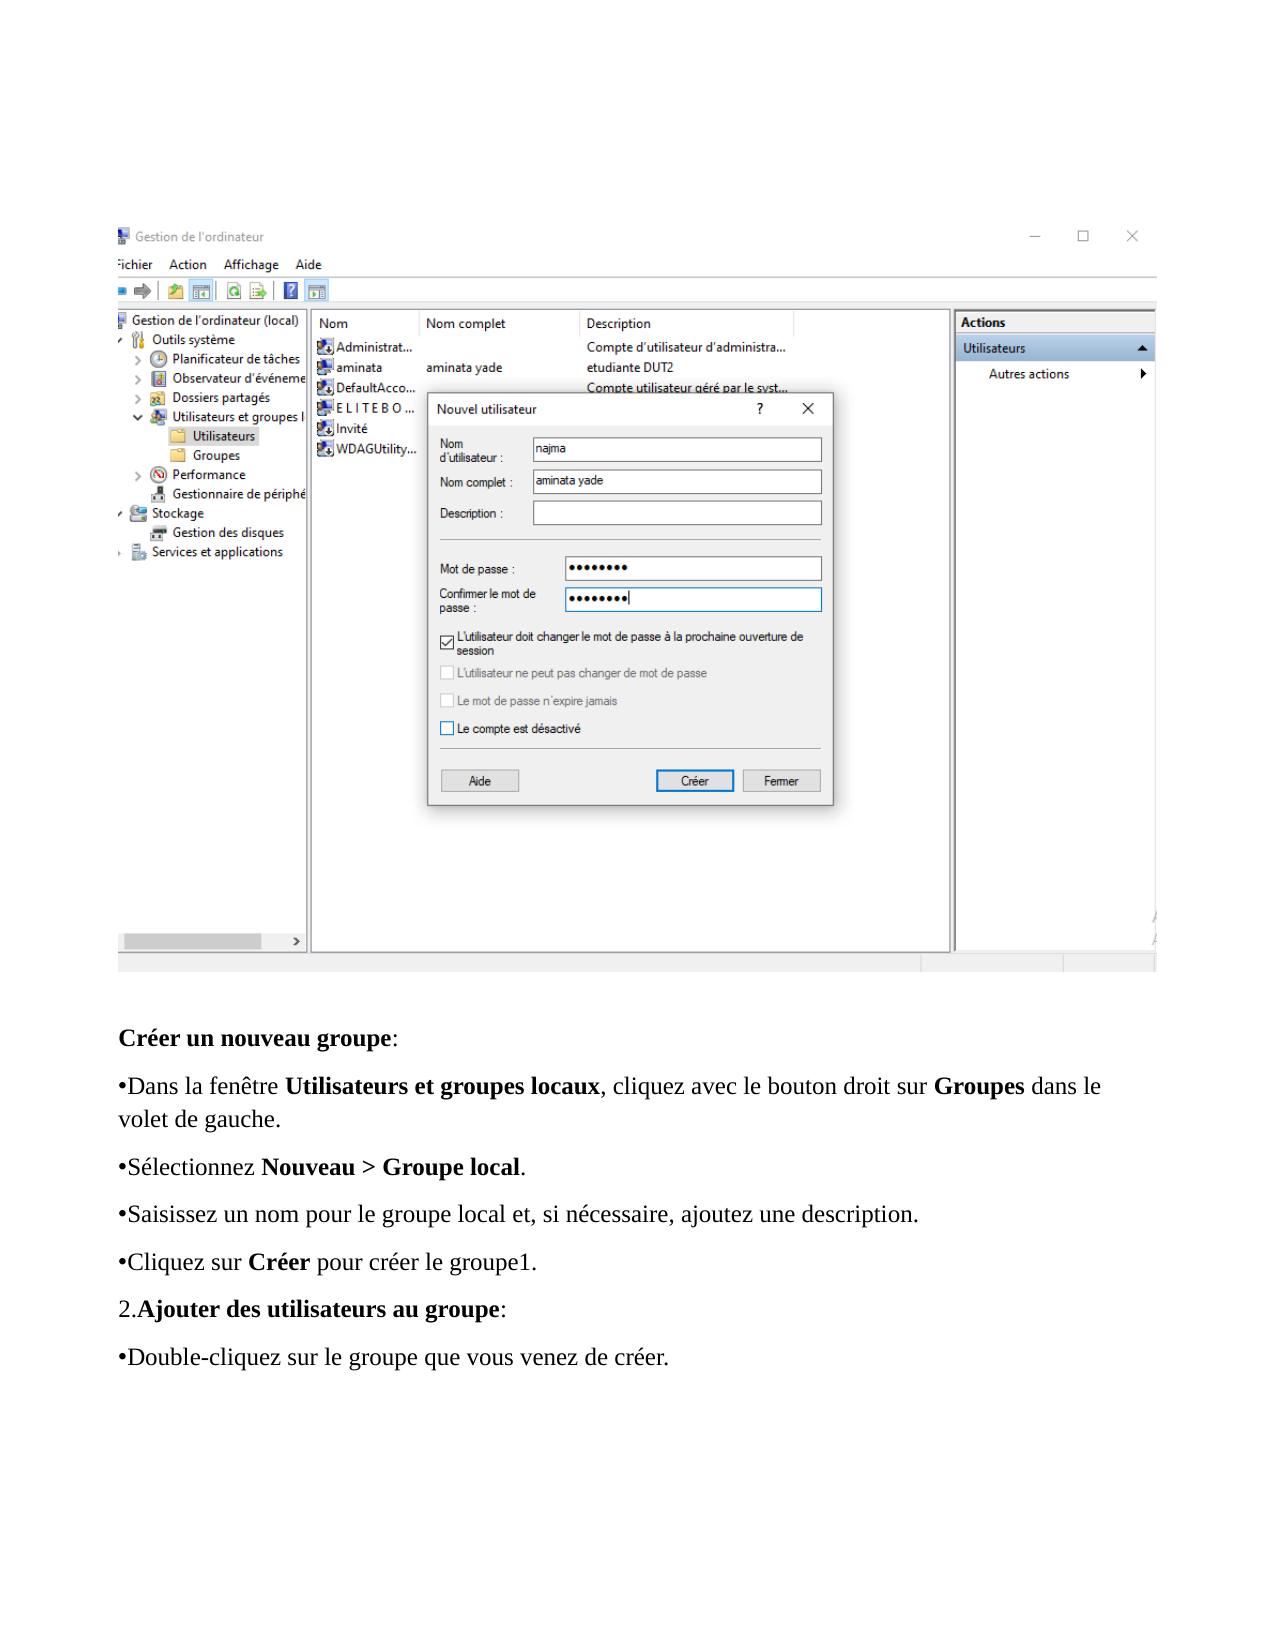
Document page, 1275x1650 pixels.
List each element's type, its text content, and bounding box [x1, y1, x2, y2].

picture [118, 222, 1157, 972]
list Double-cliquez sur le groupe que vous venez de créer. [118, 1342, 1157, 1371]
list Dans la fenêtre Utilisateurs et groupes locaux, cliquez avec le bouton droit sur Groupes dans le volet de gauche. [118, 1071, 1157, 1133]
list Sélectionnez Nouveau > Groupe local. [118, 1152, 1157, 1181]
list Ajouter des utilisateurs au groupe: [118, 1294, 1157, 1323]
text Créer un nouveau groupe: [118, 1023, 1157, 1052]
list Saisissez un nom pour le groupe local et, si nécessaire, ajoutez une description. [118, 1199, 1157, 1228]
list Cliquez sur Créer pour créer le groupe1. [118, 1247, 1157, 1276]
